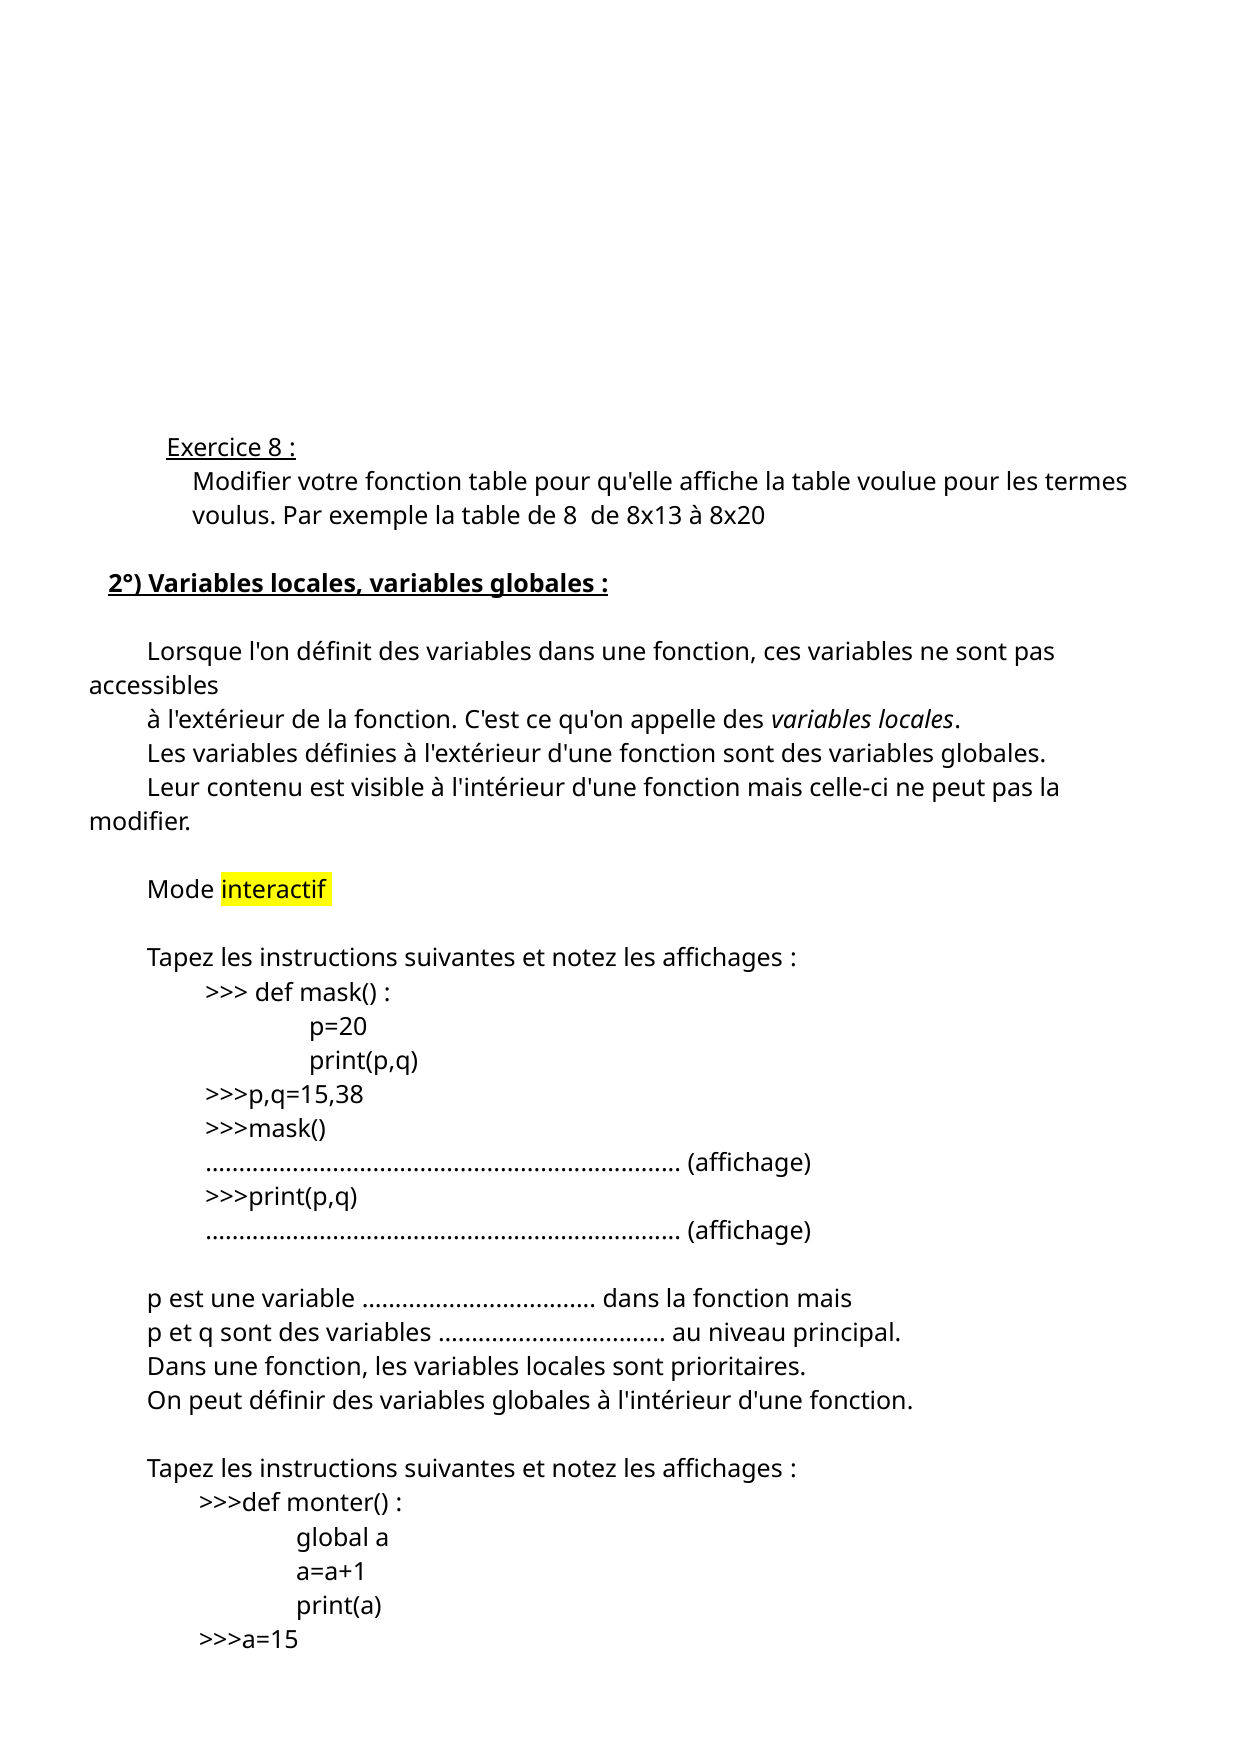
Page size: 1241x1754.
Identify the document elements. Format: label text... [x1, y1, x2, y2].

text voulus. Par exemple la table de 8 de 8x13 à 8x20 [88, 497, 1152, 531]
text >>> def mask() : [88, 974, 1152, 1008]
text global a [88, 1519, 1152, 1553]
text Les variables définies à l'extérieur d'une fonction sont des variables globales. [88, 736, 1152, 770]
text >>>a=15 [88, 1621, 1152, 1655]
text p est une variable …................................ dans la fonction mais [88, 1281, 1152, 1315]
text Leur contenu est visible à l'intérieur d'une fonction mais celle-ci ne peut pas la modifier. [88, 770, 1152, 838]
text >>>print(p,q) [88, 1178, 1152, 1213]
text Modifier votre fonction table pour qu'elle affiche la table voulue pour les termes [88, 463, 1152, 497]
text print(p,q) [88, 1042, 1152, 1076]
text p et q sont des variables …............................... au niveau principal. [88, 1315, 1152, 1349]
text >>>mask() [88, 1110, 1152, 1144]
text p=20 [88, 1008, 1152, 1042]
text Mode interactif [88, 872, 1152, 906]
text On peut définir des variables globales à l'intérieur d'une fonction. [88, 1383, 1152, 1417]
text >>>p,q=15,38 [88, 1076, 1152, 1110]
text Lorsque l'on définit des variables dans une fonction, ces variables ne sont pas accessibles [88, 633, 1152, 702]
text Exercice 8 : [88, 429, 1152, 463]
text ….................................................................... (affichage) [88, 1213, 1152, 1247]
text print(a) [88, 1587, 1152, 1621]
text Dans une fonction, les variables locales sont prioritaires. [88, 1349, 1152, 1383]
text ….................................................................... (affichage) [88, 1144, 1152, 1178]
text a=a+1 [88, 1553, 1152, 1587]
text Tapez les instructions suivantes et notez les affichages : [88, 940, 1152, 974]
text Tapez les instructions suivantes et notez les affichages : [88, 1451, 1152, 1485]
text à l'extérieur de la fonction. C'est ce qu'on appelle des variables locales. [88, 702, 1152, 736]
text >>>def monter() : [88, 1485, 1152, 1519]
text 2°) Variables locales, variables globales : [88, 565, 1152, 599]
